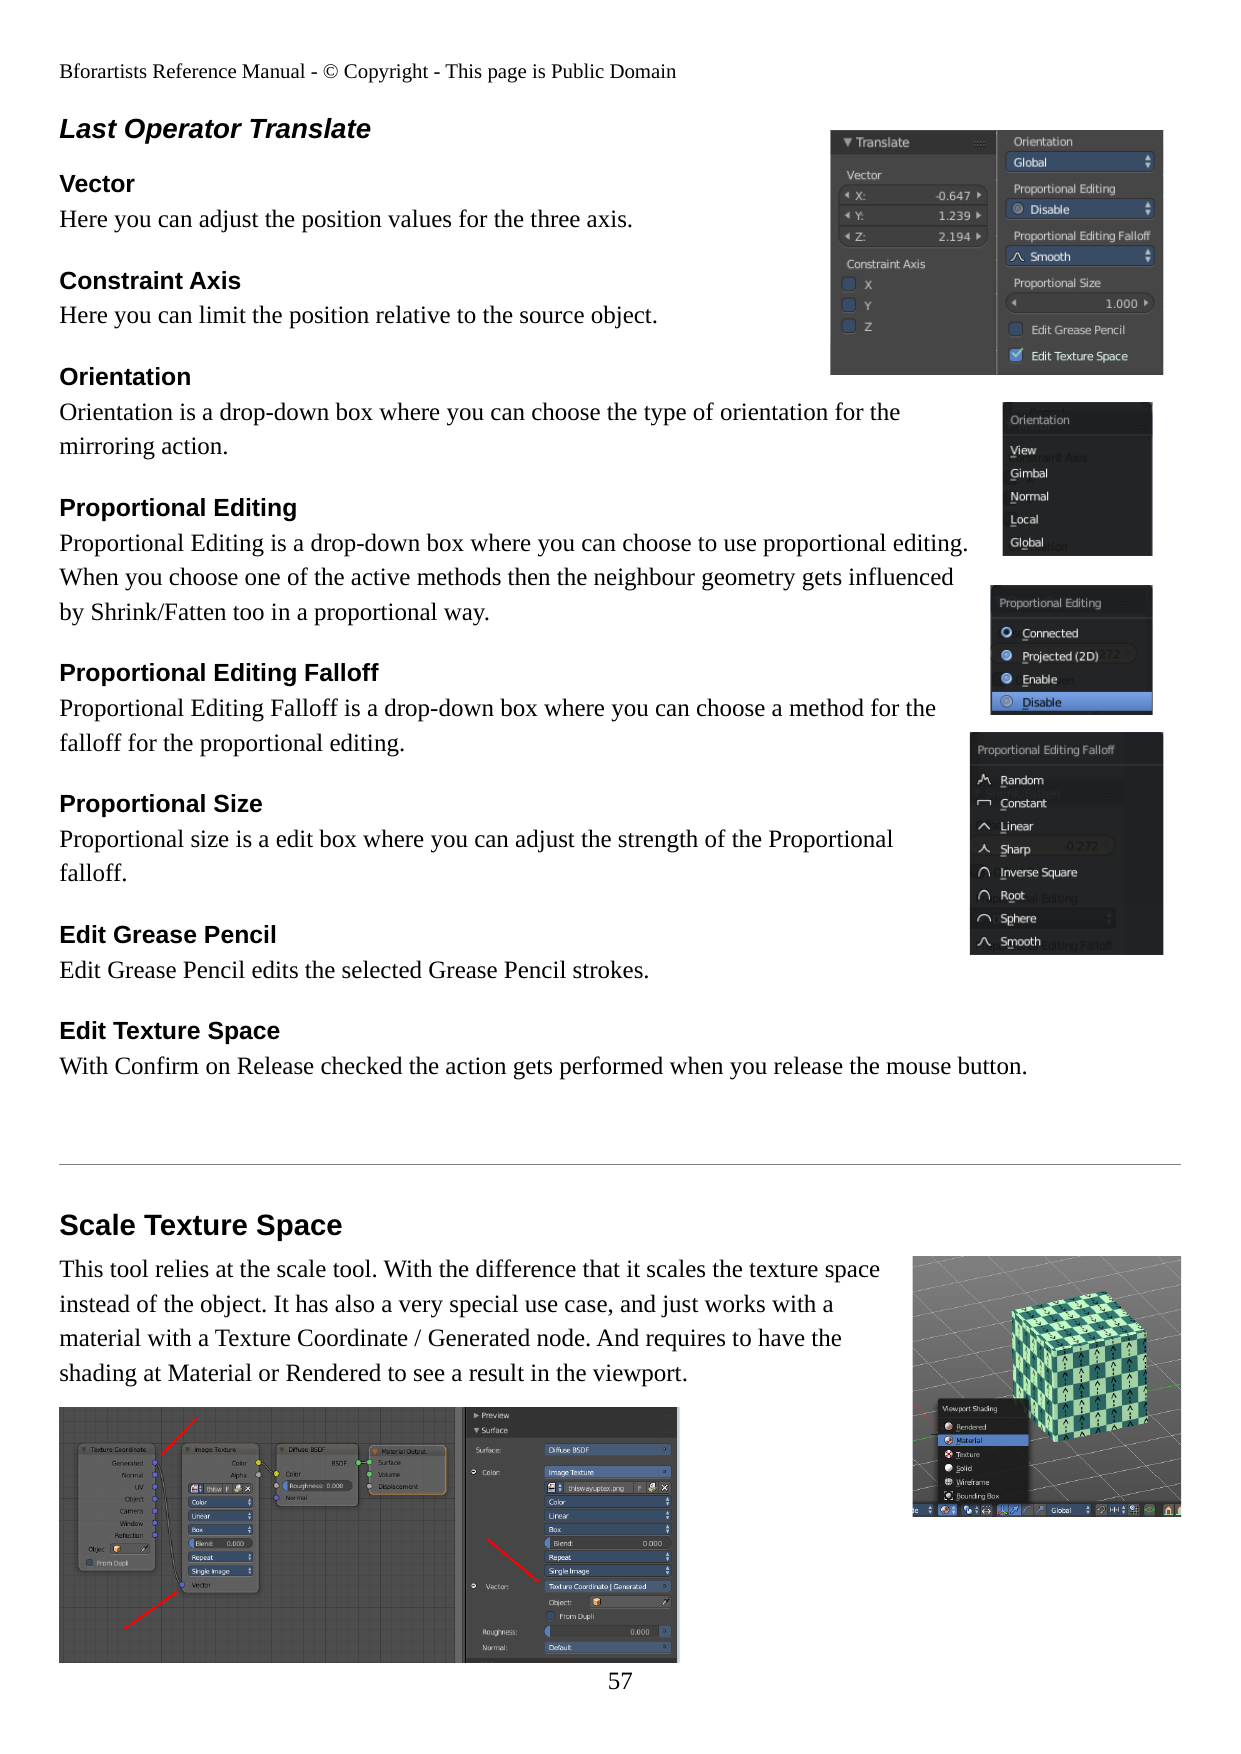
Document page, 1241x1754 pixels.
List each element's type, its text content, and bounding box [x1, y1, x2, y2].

picture [912, 1256, 1182, 1517]
subtitle Scale Texture Space [59, 1208, 1181, 1242]
text Orientation is a drop-down box where you can choose the type of orientation for the mirroring action. [59, 397, 1181, 460]
text Proportional Editing Falloff is a drop-down box where you can choose a method for the falloff for the proportional editing. [59, 693, 1181, 756]
text Proportional Editing is a drop-down box where you can choose to use proportional editing. When you choose one of the active methods then the neighbour geometry gets influenced by Shrink/Fatten too in a proportional way. [59, 528, 1181, 626]
subtitle [1153, 658, 1181, 687]
subtitle Proportional Size [59, 789, 969, 818]
subtitle Orientation [59, 362, 1181, 391]
subtitle [1164, 169, 1181, 198]
picture [59, 1407, 680, 1663]
text Here you can adjust the position values for the three axis. [59, 204, 830, 233]
text This tool relies at the scale tool. With the difference that it scales the texture space instead of the object. It has also a very special use case, and just works with a material with a Texture Coordinate / Generated node. And requires to have the shading at Material or Rendered to see a result in the viewport. [59, 1254, 1181, 1386]
picture [830, 130, 1164, 375]
subtitle [1164, 789, 1181, 818]
subtitle [1153, 493, 1181, 522]
subtitle Proportional Editing [59, 493, 1002, 522]
picture [990, 585, 1153, 715]
subtitle Proportional Editing Falloff [59, 658, 990, 687]
subtitle Edit Grease Pencil [59, 920, 969, 948]
text Here you can limit the position relative to the source object. [59, 301, 830, 329]
subtitle Constraint Axis [59, 266, 830, 294]
subtitle Edit Texture Space [59, 1016, 1181, 1045]
picture [1002, 402, 1153, 556]
text Edit Grease Pencil edits the selected Grease Pencil strokes. [59, 955, 1181, 983]
text With Confirm on Release checked the action gets performed when you release the mouse button. [59, 1051, 1181, 1080]
text Proportional size is a edit box where you can adjust the strength of the Proportional falloff. [59, 824, 969, 887]
subtitle [1164, 266, 1181, 294]
subtitle [1164, 920, 1181, 948]
subtitle Vector [59, 169, 830, 198]
picture [969, 732, 1164, 955]
subtitle Last Operator Translate [59, 113, 1181, 144]
